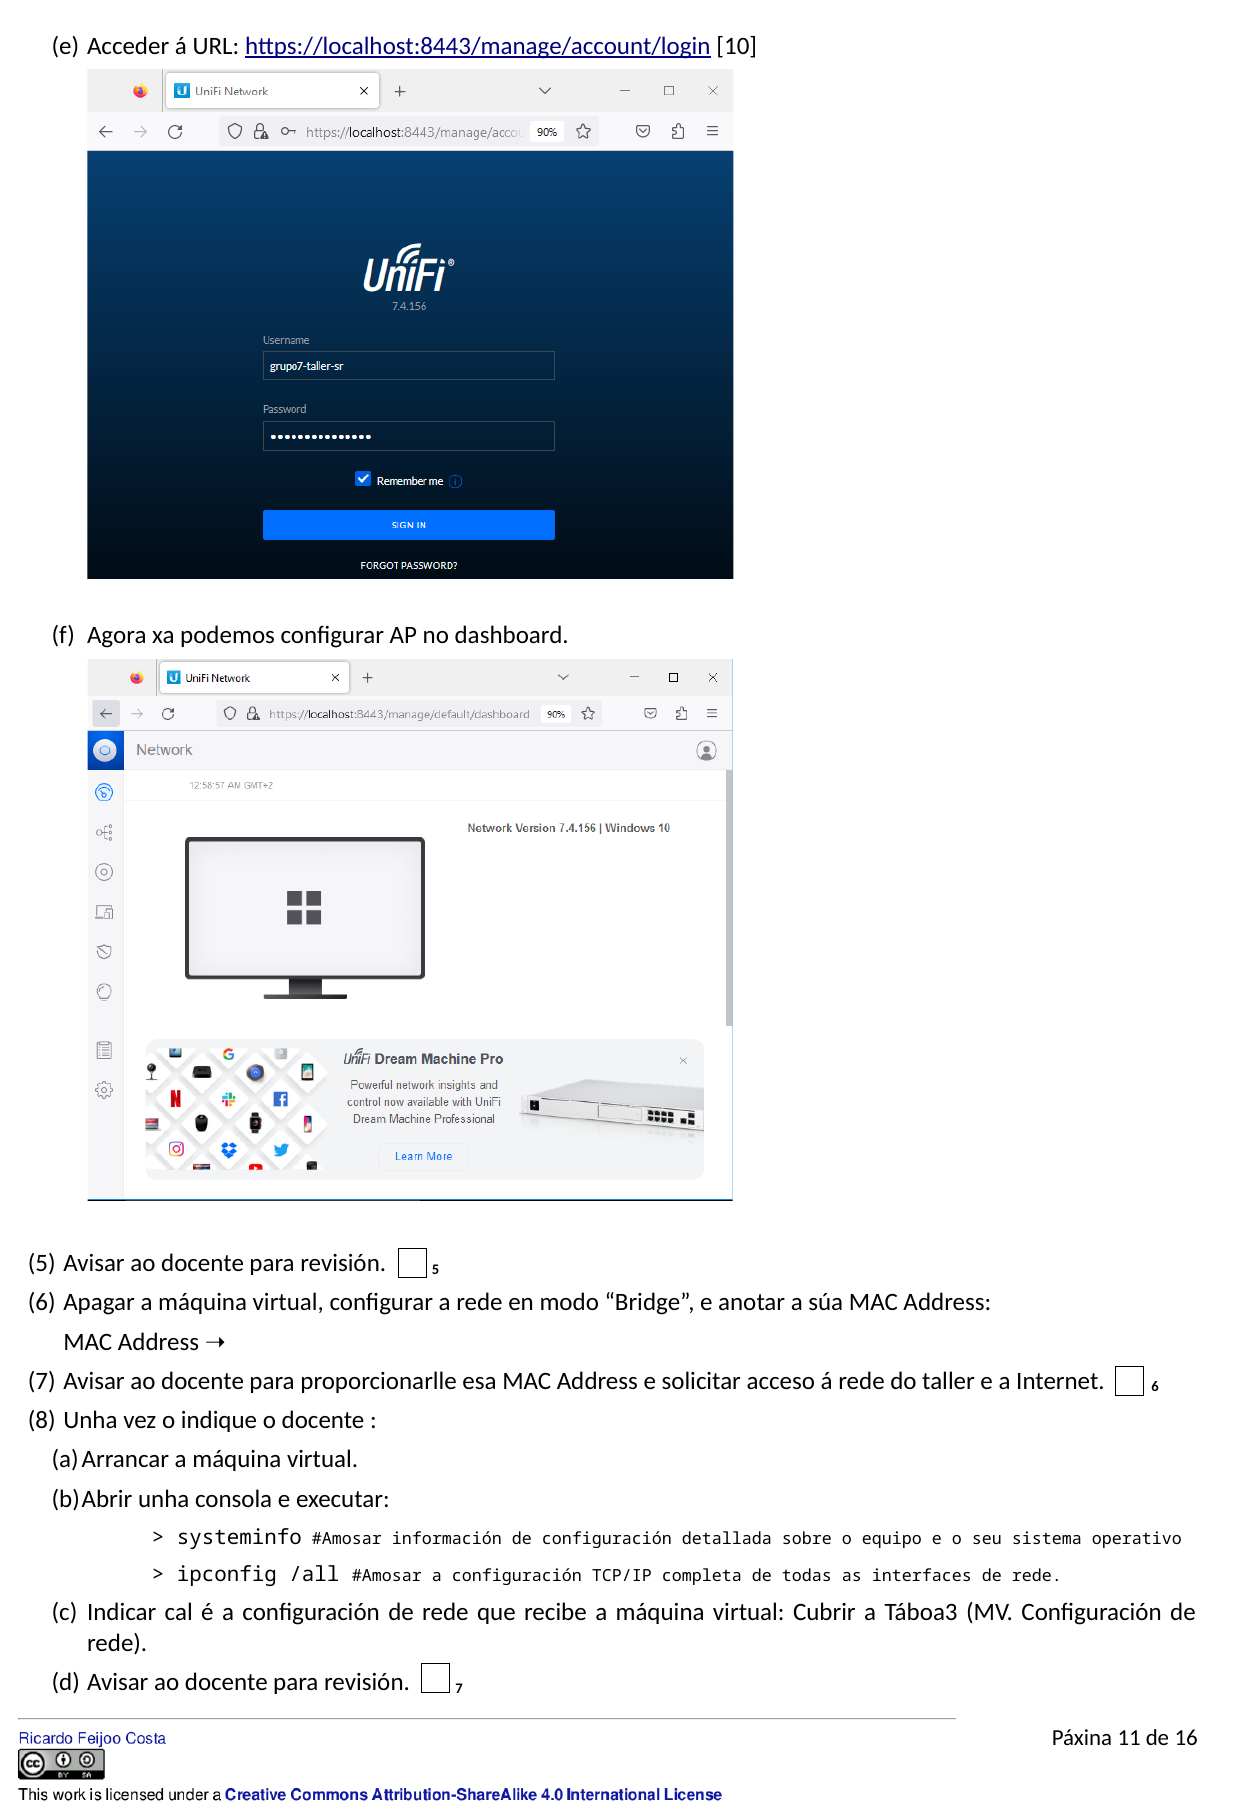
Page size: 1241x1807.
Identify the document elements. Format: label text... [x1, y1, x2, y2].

list Apagar a máquina virtual, configurar a rede en modo “Bridge”, e anotar a súa MAC Address: [28, 1287, 1197, 1317]
list > ipconfig /all #Amosar a configuración TCP/IP completa de todas as interfaces de rede. [116, 1559, 1197, 1588]
list Unha vez o indique o docente : [28, 1404, 1197, 1435]
list > systeminfo #Amosar información de configuración detallada sobre o equipo e o seu sistema operativo [116, 1522, 1197, 1551]
list Avisar ao docente para revisión. 5 [28, 1247, 1197, 1278]
list Indicar cal é a configuración de rede que recibe a máquina virtual: Cubrir a Táboa3 (MV. Configuración de rede). [51, 1597, 1197, 1658]
list Acceder á URL: https://localhost:8443/manage/account/login [10] [51, 30, 1197, 60]
list Avisar ao docente para proporcionarlle esa MAC Address e solicitar acceso á rede do taller e a Internet. 6 [28, 1365, 1197, 1396]
picture [87, 69, 734, 579]
list Arrancar a máquina virtual. [51, 1444, 1197, 1474]
picture [8, 1713, 957, 1805]
list Abrir unha consola e executar: [51, 1483, 1197, 1513]
list Agora xa podemos configurar AP no dashboard. [51, 619, 1197, 649]
list MAC Address ➝ [28, 1326, 1197, 1356]
list Avisar ao docente para revisión. 7 [51, 1666, 1197, 1697]
picture [87, 659, 733, 1201]
